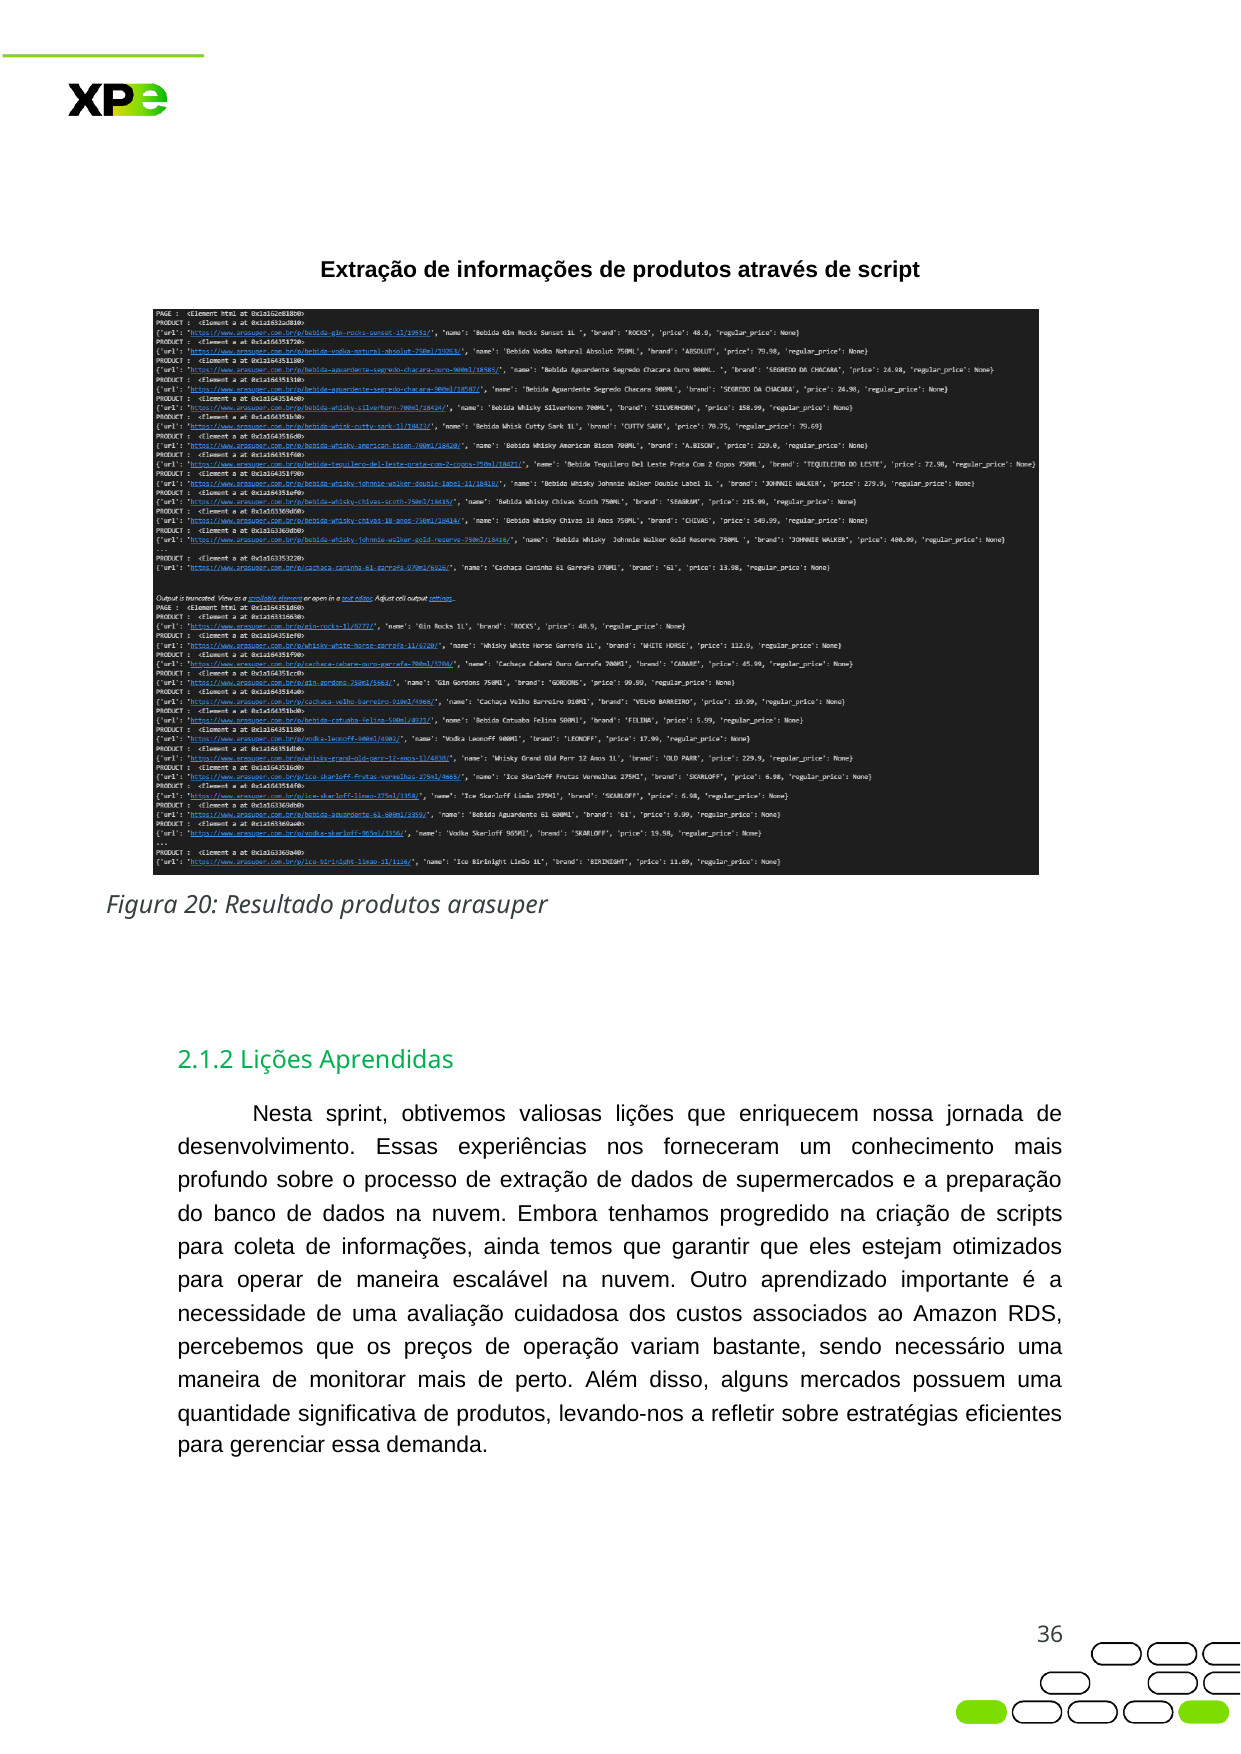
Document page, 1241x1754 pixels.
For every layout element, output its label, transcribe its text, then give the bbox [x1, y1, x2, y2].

subtitle 2.1.2 Lições Aprendidas [177, 1041, 1063, 1076]
text Nesta sprint, obtivemos valiosas lições que enriquecem nossa jornada de desenvolvimento. Essas experiências nos forneceram um conhecimento mais profundo sobre o processo de extração de dados de supermercados e a preparação do banco de dados na nuvem. Embora tenhamos progredido na criação de scripts para coleta de informações, ainda temos que garantir que eles estejam otimizados para operar de maneira escalável na nuvem. Outro aprendizado importante é a necessidade de uma avaliação cuidadosa dos custos associados ao Amazon RDS, percebemos que os preços de operação variam bastante, sendo necessário uma maneira de monitorar mais de perto. Além disso, alguns mercados possuem uma quantidade significativa de produtos, levando-nos a refletir sobre estratégias eficientes para gerenciar essa demanda. [177, 1092, 1063, 1459]
picture [955, 1642, 1241, 1724]
text Figura 20: Resultado produtos arasuper [106, 310, 1086, 921]
text Extração de informações de produtos através de script [177, 256, 1063, 282]
picture [153, 309, 1039, 875]
picture [2, 51, 205, 148]
